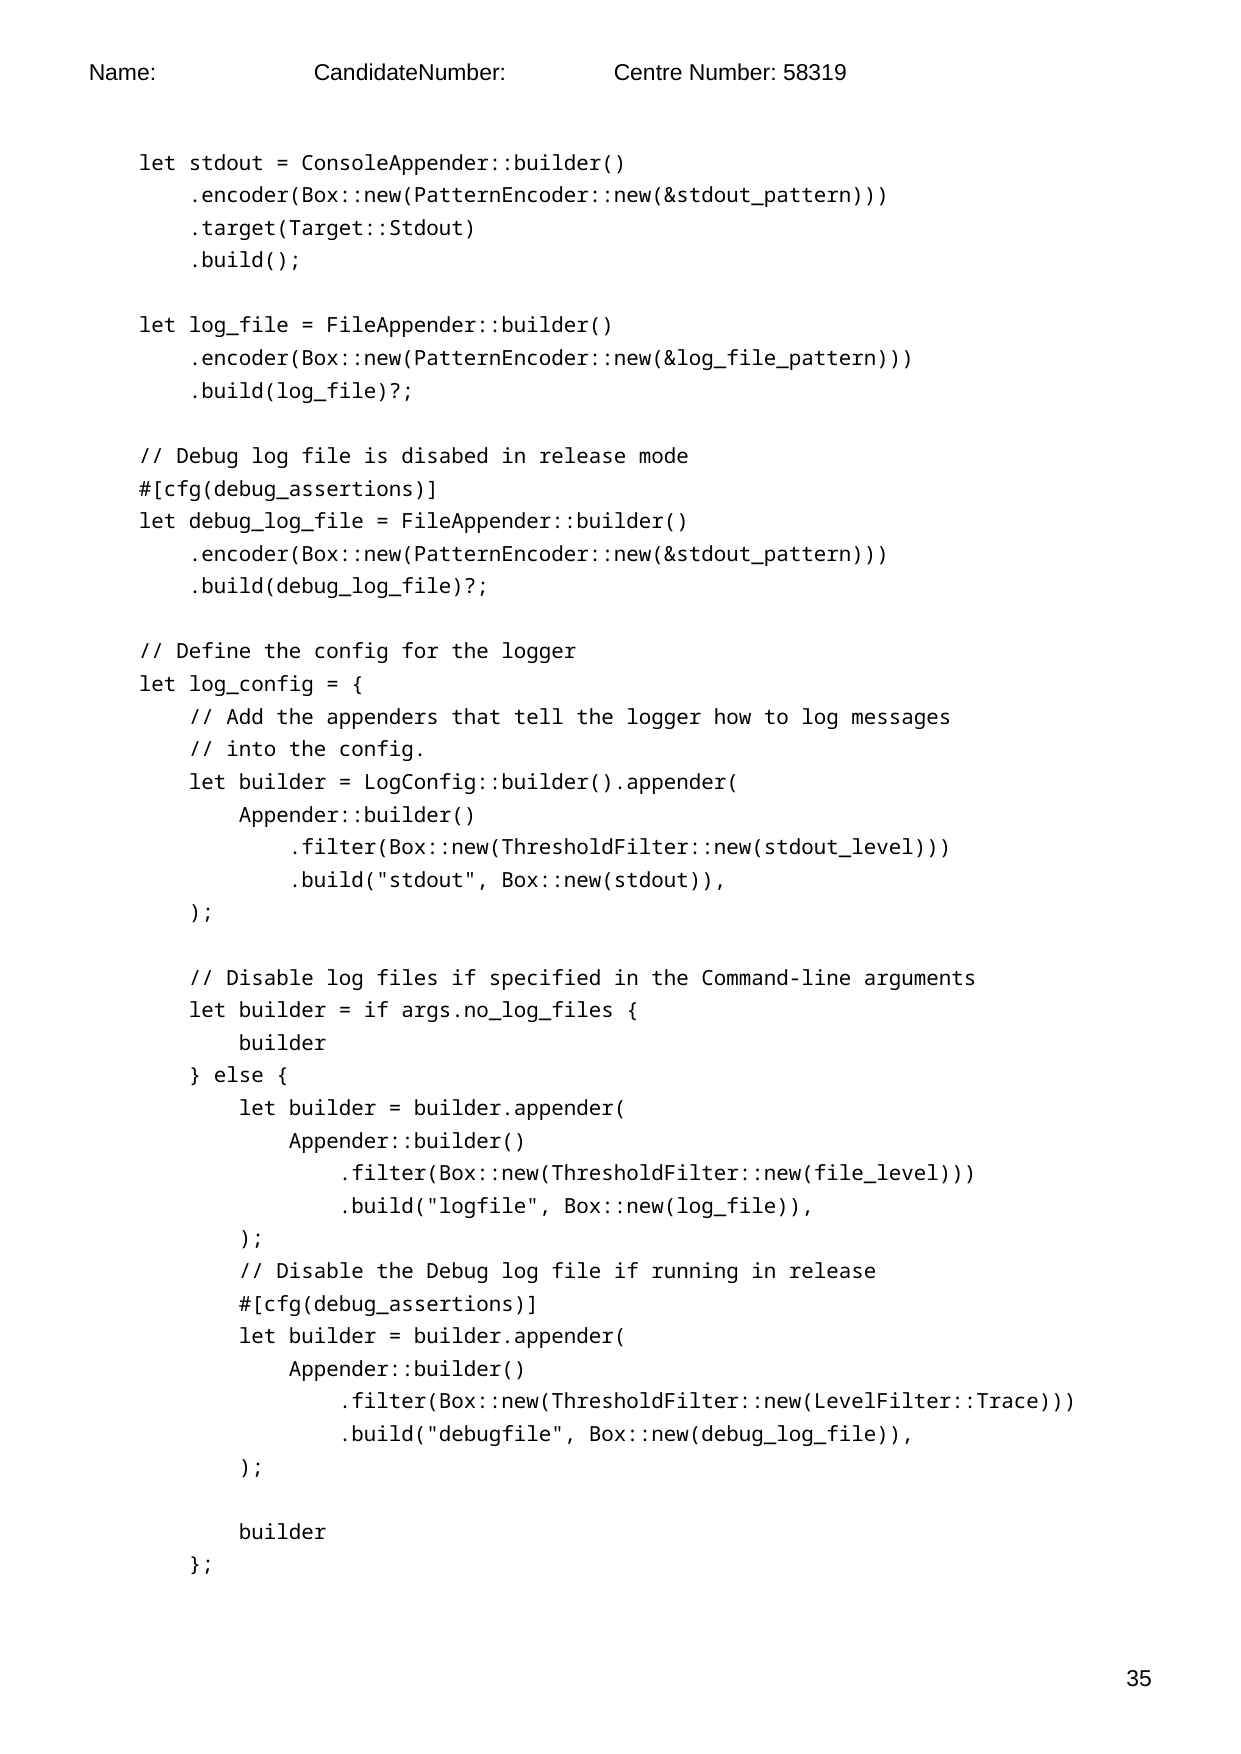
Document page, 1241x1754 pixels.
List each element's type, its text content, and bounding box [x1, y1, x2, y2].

text ); [88, 1452, 1152, 1480]
text .encoder(Box::new(PatternEncoder::new(&log_file_pattern))) [88, 343, 1152, 372]
text builder [88, 1028, 1152, 1056]
text .build(); [88, 245, 1152, 274]
text ); [88, 1223, 1152, 1252]
text .build(log_file)?; [88, 376, 1152, 404]
text let builder = builder.appender( [88, 1321, 1152, 1350]
text .filter(Box::new(ThresholdFilter::new(file_level))) [88, 1158, 1152, 1187]
text Appender::builder() [88, 1126, 1152, 1154]
text .build("stdout", Box::new(stdout)), [88, 865, 1152, 893]
text let builder = if args.no_log_files { [88, 995, 1152, 1024]
text Appender::builder() [88, 800, 1152, 828]
text Appender::builder() [88, 1354, 1152, 1382]
text // Add the appenders that tell the logger how to log messages [88, 702, 1152, 730]
text .encoder(Box::new(PatternEncoder::new(&stdout_pattern))) [88, 180, 1152, 209]
text } else { [88, 1061, 1152, 1089]
text ); [88, 897, 1152, 926]
text // Define the config for the logger [88, 637, 1152, 665]
text let builder = builder.appender( [88, 1093, 1152, 1122]
text #[cfg(debug_assertions)] [88, 1289, 1152, 1317]
text // Disable log files if specified in the Command-line arguments [88, 963, 1152, 991]
text builder [88, 1517, 1152, 1545]
text let builder = LogConfig::builder().appender( [88, 767, 1152, 796]
text .target(Target::Stdout) [88, 213, 1152, 241]
text .encoder(Box::new(PatternEncoder::new(&stdout_pattern))) [88, 539, 1152, 567]
text .build("debugfile", Box::new(debug_log_file)), [88, 1419, 1152, 1448]
text // Disable the Debug log file if running in release [88, 1256, 1152, 1284]
text .build(debug_log_file)?; [88, 571, 1152, 600]
text #[cfg(debug_assertions)] [88, 474, 1152, 502]
text .filter(Box::new(ThresholdFilter::new(LevelFilter::Trace))) [88, 1387, 1152, 1415]
text let stdout = ConsoleAppender::builder() [88, 148, 1152, 176]
text let log_config = { [88, 669, 1152, 698]
text let debug_log_file = FileAppender::builder() [88, 506, 1152, 535]
text let log_file = FileAppender::builder() [88, 311, 1152, 339]
text // into the config. [88, 734, 1152, 763]
text .filter(Box::new(ThresholdFilter::new(stdout_level))) [88, 832, 1152, 861]
text .build("logfile", Box::new(log_file)), [88, 1191, 1152, 1219]
text // Debug log file is disabed in release mode [88, 441, 1152, 469]
text }; [88, 1549, 1152, 1578]
